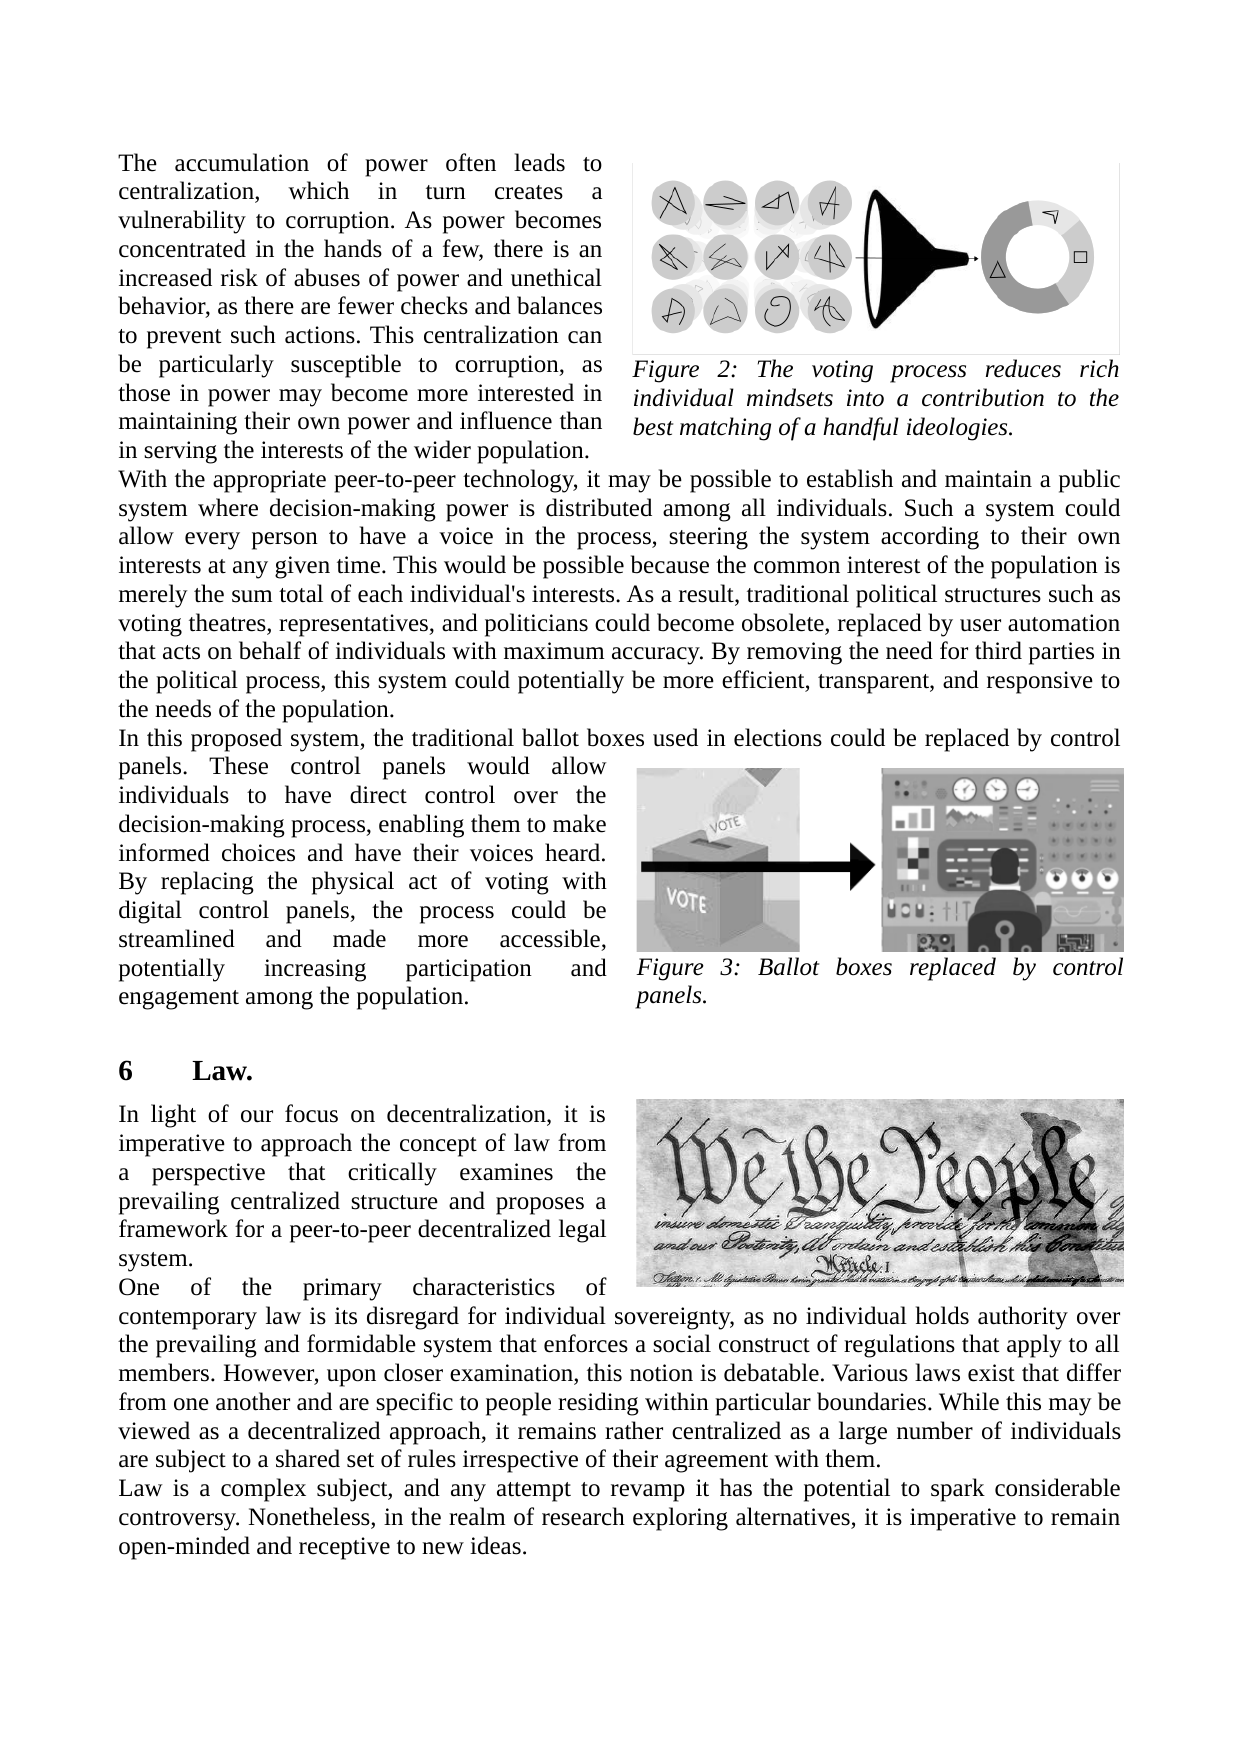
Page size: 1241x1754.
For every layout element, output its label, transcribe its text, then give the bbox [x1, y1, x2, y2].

text With the appropriate peer-to-peer technology, it may be possible to establish and maintain a public system where decision-making power is distributed among all individuals. Such a system could allow every person to have a voice in the process, steering the system according to their own interests at any given time. This would be possible because the common interest of the population is merely the sum total of each individual's interests. As a result, traditional political structures such as voting theatres, representatives, and politicians could become obsolete, replaced by user automation that acts on behalf of individuals with maximum accuracy. By removing the need for third parties in the political process, this system could potentially be more efficient, transparent, and responsive to the needs of the population. [118, 464, 1122, 723]
picture [632, 163, 1120, 355]
text The accumulation of power often leads to centralization, which in turn creates a vulnerability to corruption. As power becomes concentrated in the hands of a few, there is an increased risk of abuses of power and unethical behavior, as there are fewer checks and balances to prevent such actions. This centralization can be particularly susceptible to corruption, as those in power may become more interested in maintaining their own power and influence than in serving the interests of the wider population. [118, 148, 1122, 464]
text Figure 2: The voting process reduces rich individual mindsets into a contribution to the best matching of a handful ideologies. [632, 355, 1120, 441]
text Figure 3: Ballot boxes replaced by control panels. [637, 952, 1124, 1009]
text In light of our focus on decentralization, it is imperative to approach the concept of law from a perspective that critically examines the prevailing centralized structure and proposes a framework for a peer-to-peer decentralized legal system. [118, 1099, 636, 1272]
picture [636, 1099, 1124, 1287]
text One of the primary characteristics of contemporary law is its disregard for individual sovereignty, as no individual holds authority over the prevailing and formidable system that enforces a social construct of regulations that apply to all members. However, upon closer examination, this notion is debatable. Various laws exist that differ from one another and are specific to people residing within particular boundaries. While this may be viewed as a decentralized approach, it remains rather centralized as a large number of individuals are subject to a shared set of rules irrespective of their agreement with them. [118, 1272, 1122, 1473]
text Law is a complex subject, and any attempt to revamp it has the potential to spark considerable controversy. Nonetheless, in the realm of research exploring alternatives, it is imperative to remain open-minded and receptive to new ideas. [118, 1473, 1122, 1559]
text In this proposed system, the traditional ballot boxes used in elections could be replaced by control panels. These control panels would allow individuals to have direct control over the decision-making process, enabling them to make informed choices and have their voices heard. By replacing the physical act of voting with digital control panels, the process could be streamlined and made more accessible, potentially increasing participation and engagement among the population. [118, 723, 1124, 1010]
subtitle Law. [118, 1053, 1122, 1087]
picture [636, 768, 1124, 952]
